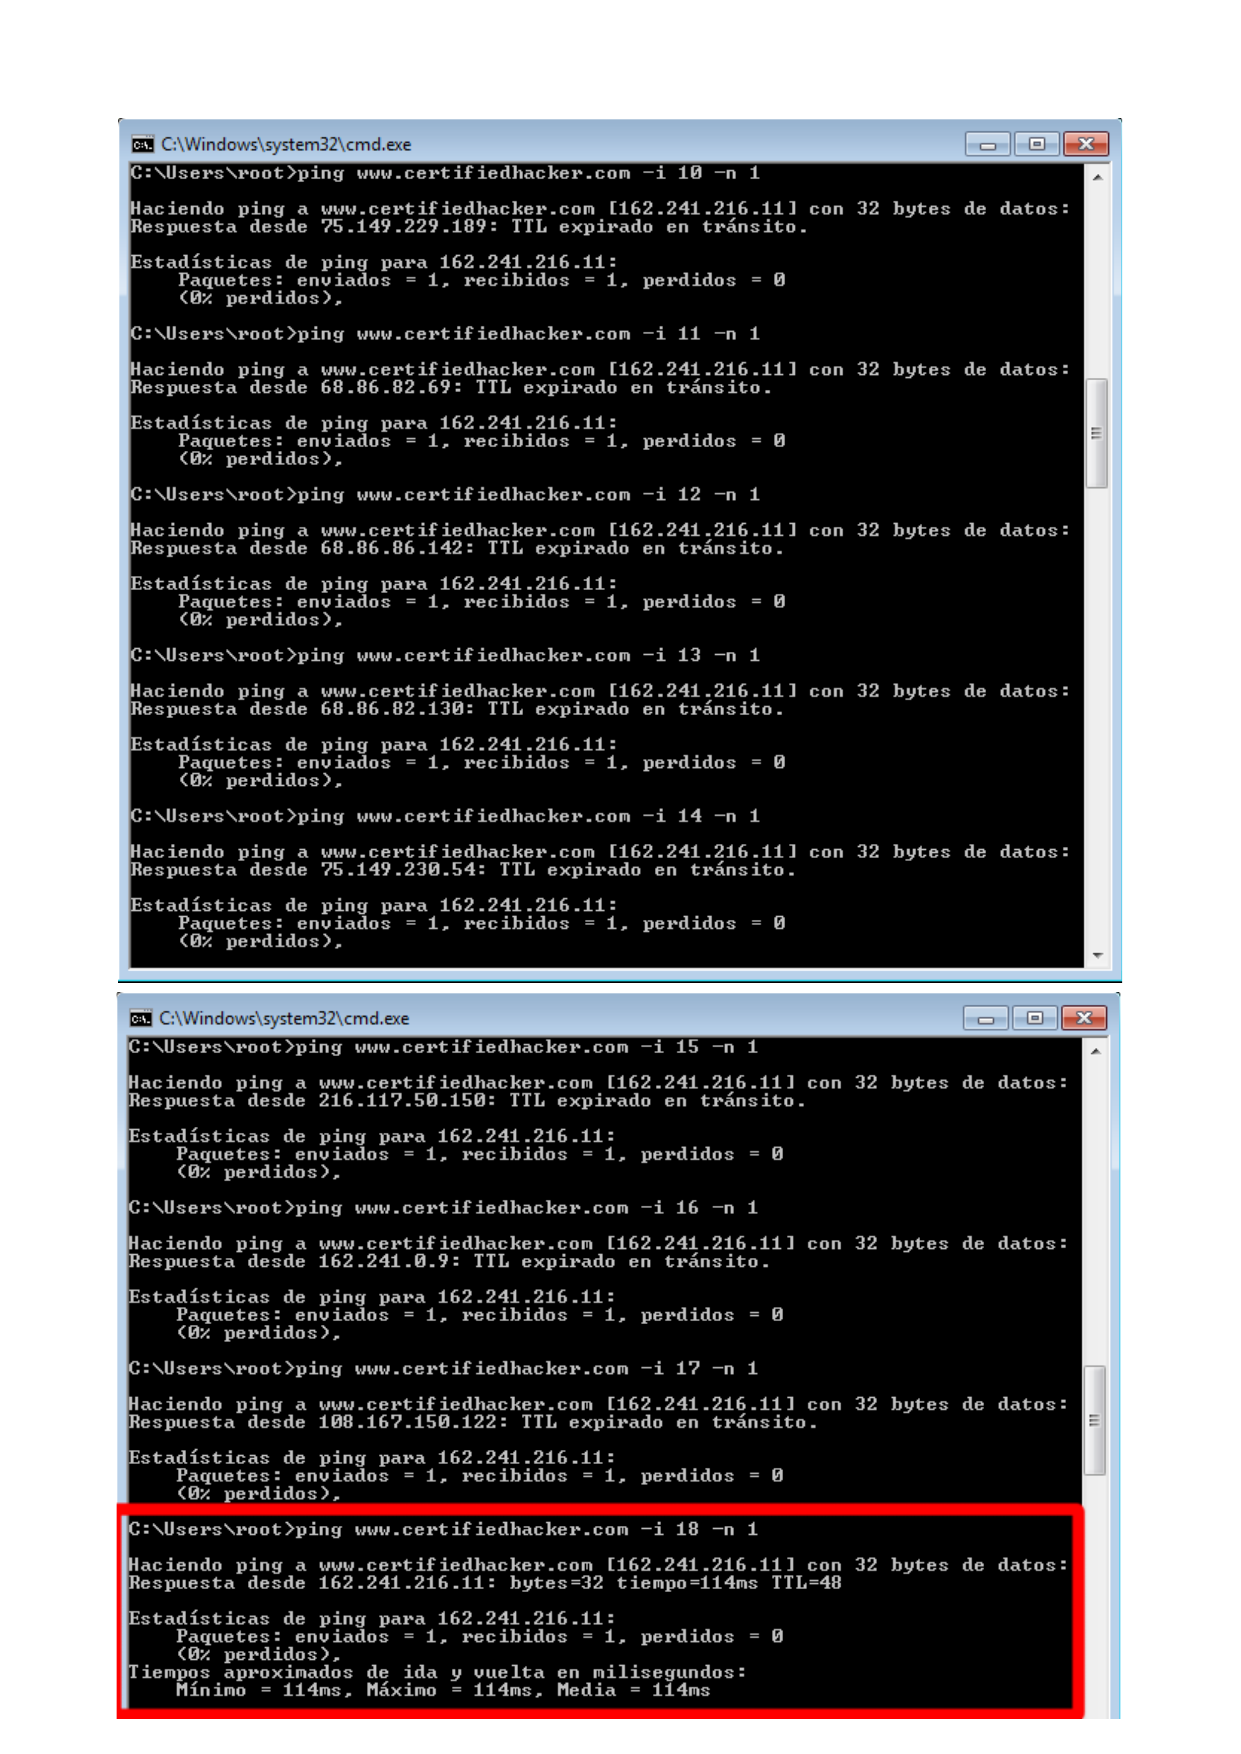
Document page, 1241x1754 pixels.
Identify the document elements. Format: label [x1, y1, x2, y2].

picture [118, 118, 1123, 983]
picture [116, 992, 1121, 1719]
